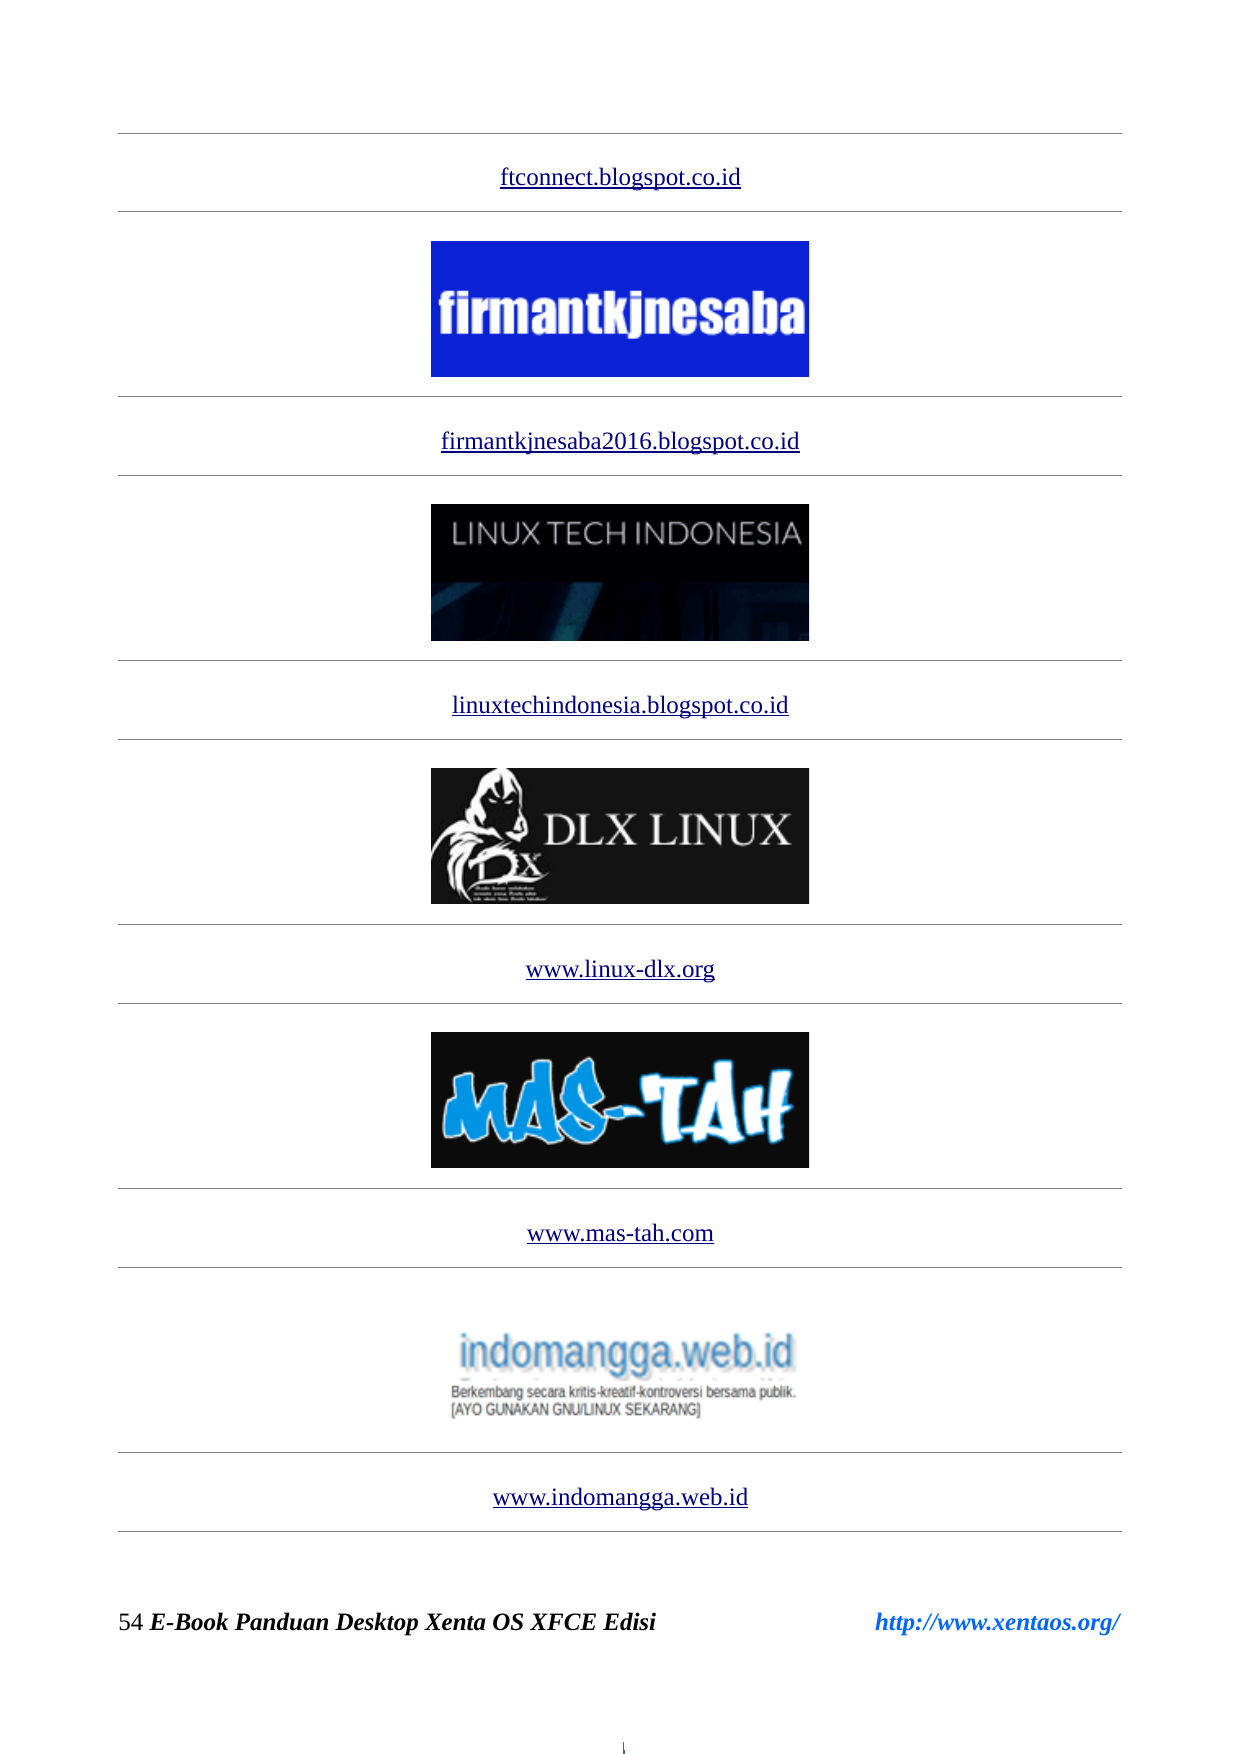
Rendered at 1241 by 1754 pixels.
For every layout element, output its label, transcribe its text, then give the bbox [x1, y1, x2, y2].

text www.linux-dlx.org [118, 954, 1122, 983]
picture [431, 1032, 810, 1168]
picture [431, 504, 810, 641]
text linuxtechindonesia.blogspot.co.id [118, 690, 1122, 719]
text www.mas-tah.com [118, 1218, 1122, 1246]
text ftconnect.blogspot.co.id [118, 162, 1122, 191]
picture [431, 241, 810, 377]
text www.indomangga.web.id [118, 1482, 1122, 1510]
text firmantkjnesaba2016.blogspot.co.id [118, 426, 1122, 455]
picture [431, 1296, 810, 1432]
picture [431, 768, 810, 904]
